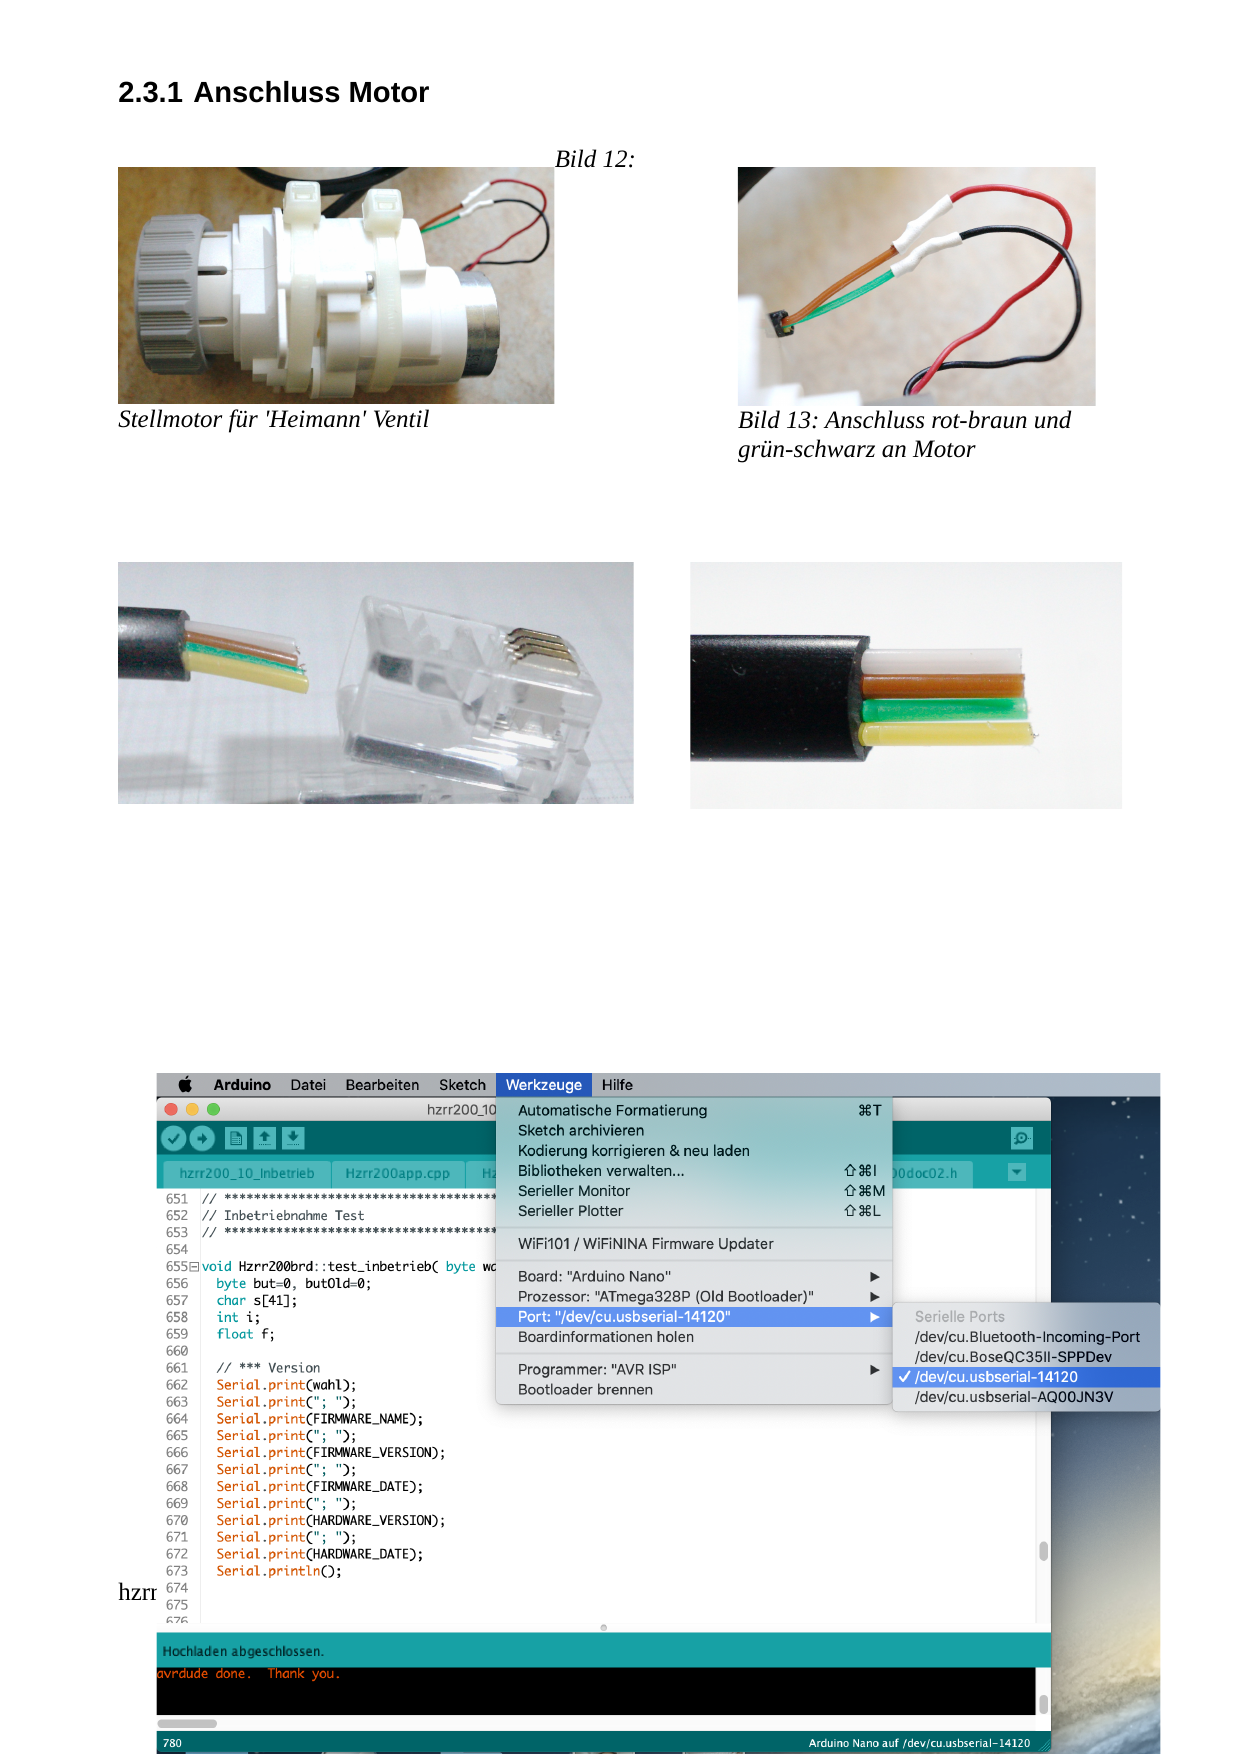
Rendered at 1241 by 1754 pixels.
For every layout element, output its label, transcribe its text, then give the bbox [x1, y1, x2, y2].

subtitle Anschluss Motor [118, 75, 1122, 108]
text Bild 12: Stellmotor für 'Heimann' Ventil [118, 144, 654, 433]
text Bild 14: Motorstecker: Kabel in Modular 4P4 Stecker einführen - POLUNG !!! [118, 539, 634, 562]
text Bild 15: Motorstecker: 6mm Mantel entfernen [690, 539, 1122, 562]
text Bild 13: Anschluss rot-braun und grün-schwarz an Motor [738, 144, 1122, 463]
